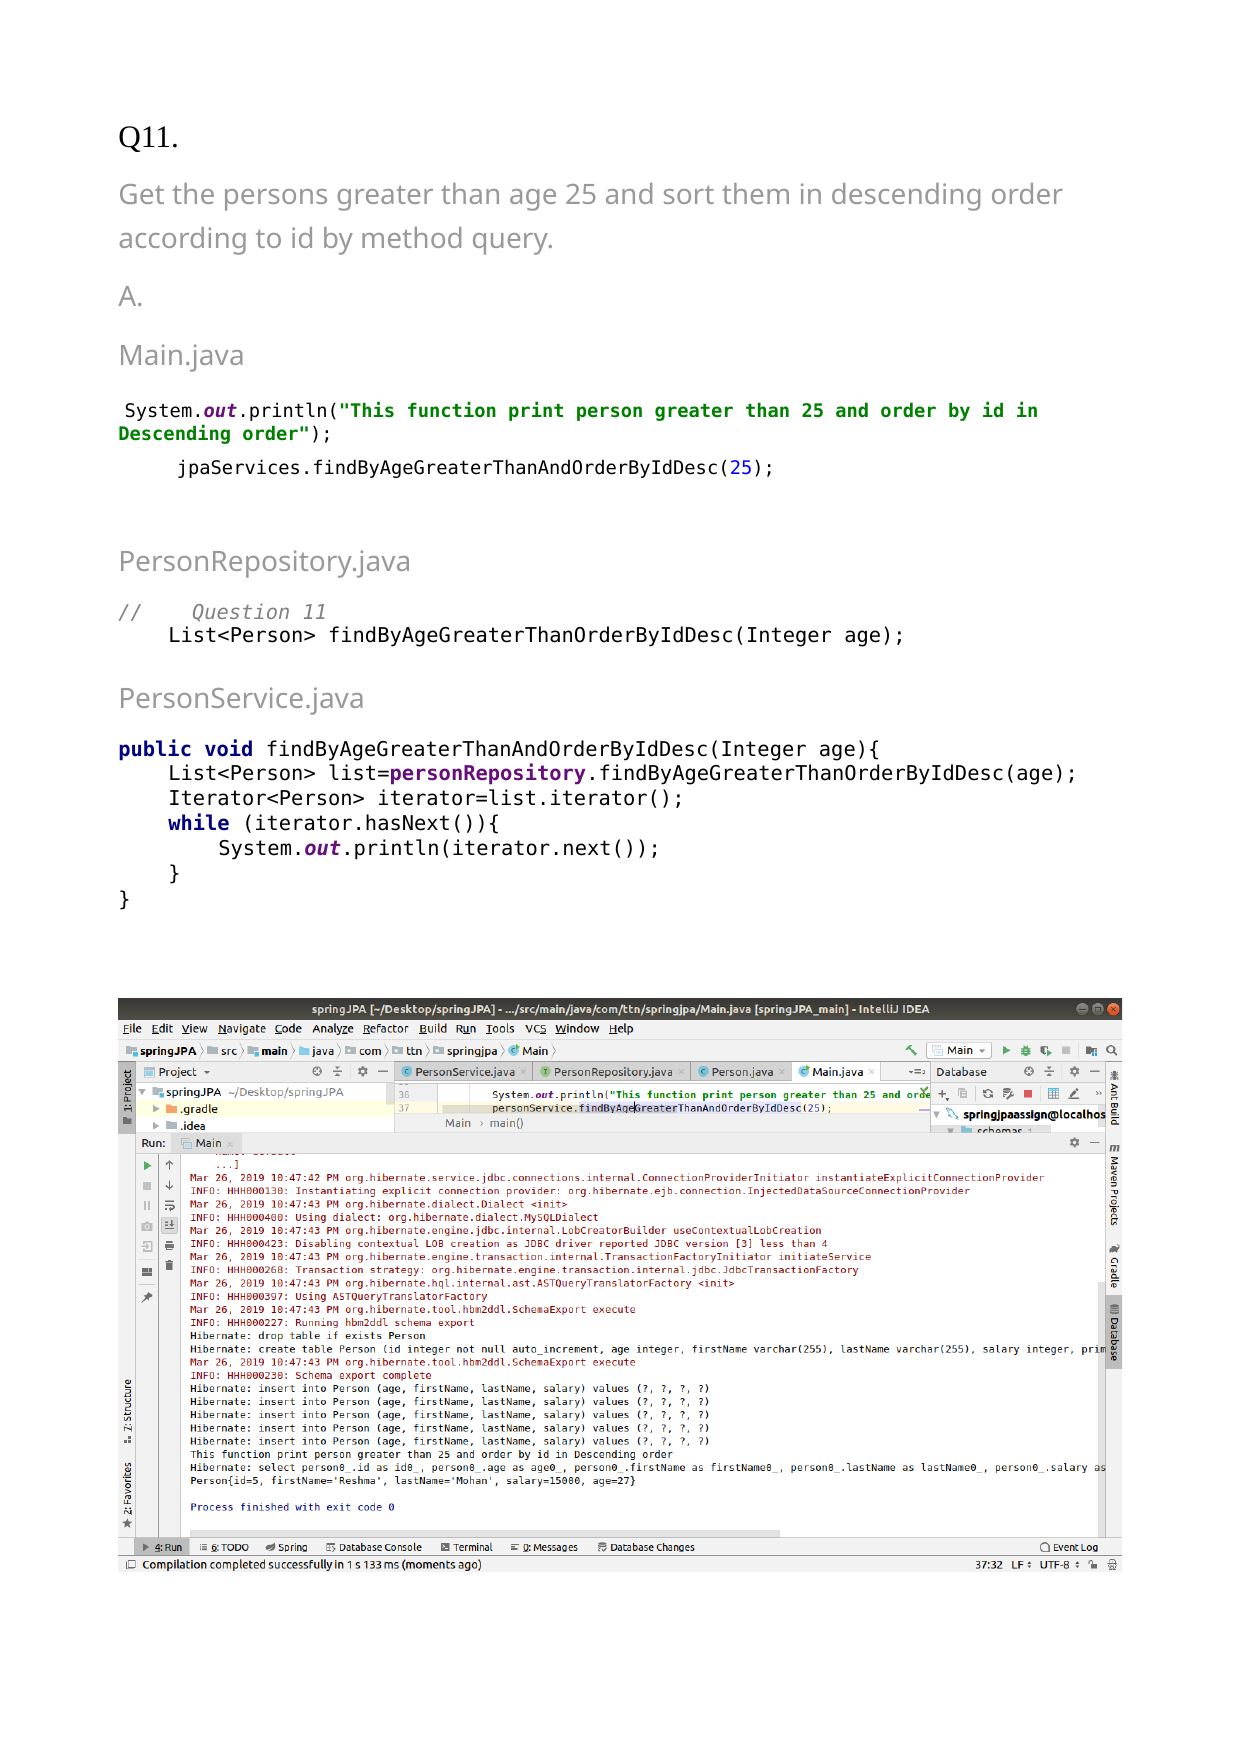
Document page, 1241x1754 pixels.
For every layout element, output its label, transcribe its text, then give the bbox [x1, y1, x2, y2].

text } [118, 887, 1122, 911]
picture [118, 998, 1123, 1572]
text Get the persons greater than age 25 and sort them in descending order according to id by method query. [118, 174, 1122, 256]
text public void findByAgeGreaterThanAndOrderByIdDesc(Integer age){ [118, 737, 1122, 761]
text while (iterator.hasNext()){ [118, 811, 1122, 837]
text Main.java [118, 335, 1122, 374]
text Q11. [118, 118, 1122, 154]
text Iterator<Person> iterator=list.iterator(); [118, 786, 1122, 811]
text PersonService.java [118, 679, 1122, 717]
text jpaServices.findByAgeGreaterThanAndOrderByIdDesc(25); [118, 444, 1122, 483]
text System.out.println(iterator.next()); [118, 837, 1122, 862]
text A. [118, 277, 1122, 315]
text PersonRepository.java [118, 542, 1122, 580]
text List<Person> findByAgeGreaterThanOrderByIdDesc(Integer age); [118, 624, 1122, 649]
text System.out.println("This function print person greater than 25 and order by id in Descending order"); [118, 394, 1122, 444]
text // Question 11 [118, 600, 1122, 624]
text List<Person> list=personRepository.findByAgeGreaterThanOrderByIdDesc(age); [118, 761, 1122, 786]
text } [118, 862, 1122, 887]
